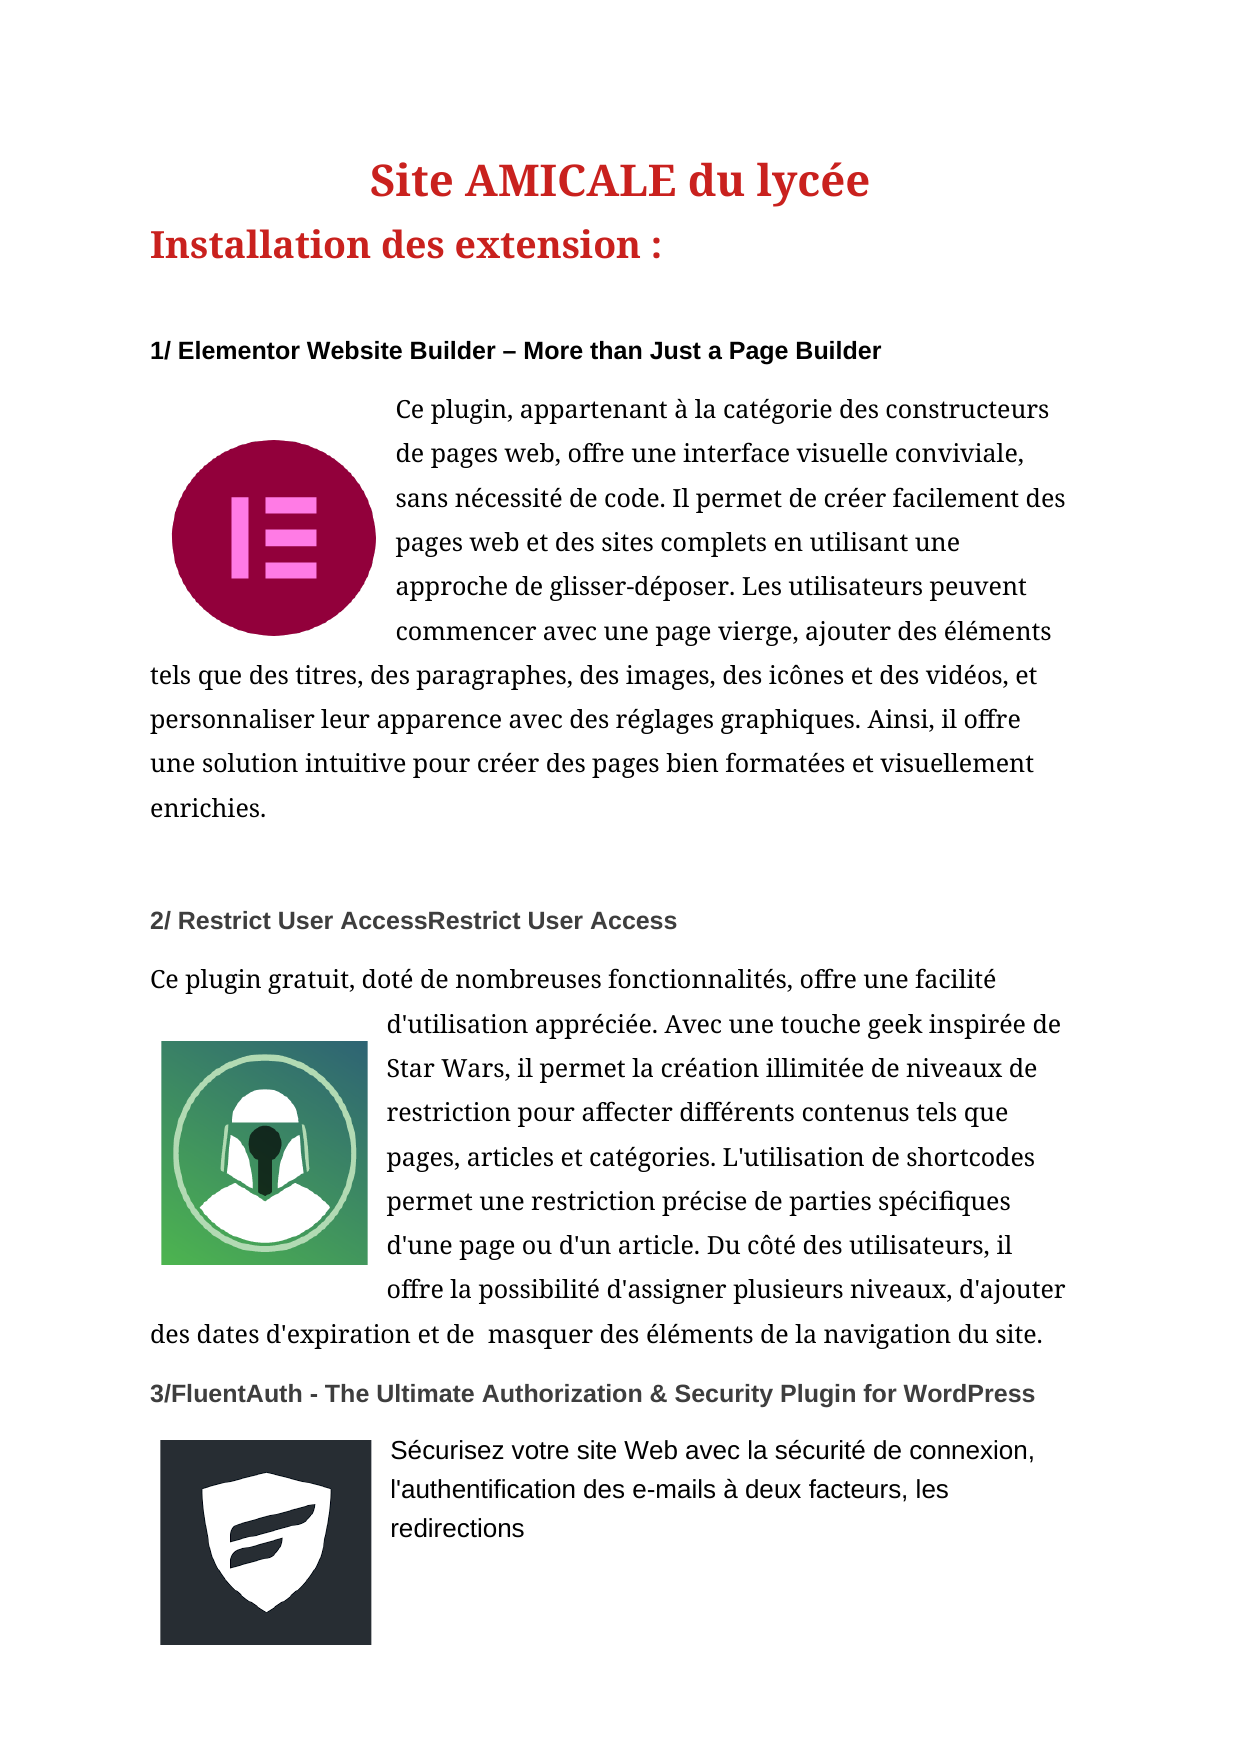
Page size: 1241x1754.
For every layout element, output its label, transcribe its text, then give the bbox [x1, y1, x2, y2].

text Ce plugin gratuit, doté de nombreuses fonctionnalités, offre une facilité d'utilisation appréciée. Avec une touche geek inspirée de Star Wars, il permet la création illimitée de niveaux de restriction pour affecter différents contenus tels que pages, articles et catégories. L'utilisation de shortcodes permet une restriction précise de parties spécifiques d'une page ou d'un article. Du côté des utilisateurs, il offre la possibilité d'assigner plusieurs niveaux, d'ajouter des dates d'expiration et de masquer des éléments de la navigation du site. [150, 962, 1071, 1350]
text 2/ Restrict User AccessRestrict User Access [150, 906, 1071, 935]
text Ce plugin, appartenant à la catégorie des constructeurs de pages web, offre une interface visuelle conviviale, sans nécessité de code. Il permet de créer facilement des pages web et des sites complets en utilisant une approche de glisser-déposer. Les utilisateurs peuvent commencer avec une page vierge, ajouter des éléments tels que des titres, des paragraphes, des images, des icônes et des vidéos, et personnaliser leur apparence avec des réglages graphiques. Ainsi, il offre une solution intuitive pour créer des pages bien formatées et visuellement enrichies. [150, 392, 1071, 824]
picture [160, 1440, 372, 1645]
text 1/ Elementor Website Builder – More than Just a Page Builder [150, 336, 1071, 364]
text Site AMICALE du lycée [150, 150, 1090, 209]
text Sécurisez votre site Web avec la sécurité de connexion, l'authentification des e-mails à deux facteurs, les redirections [150, 1435, 1071, 1543]
text Installation des extension : [150, 218, 1090, 269]
picture [161, 1041, 368, 1265]
text 3/FluentAuth - The Ultimate Authorization & Security Plugin for WordPress [150, 1379, 1071, 1408]
picture [170, 438, 377, 637]
